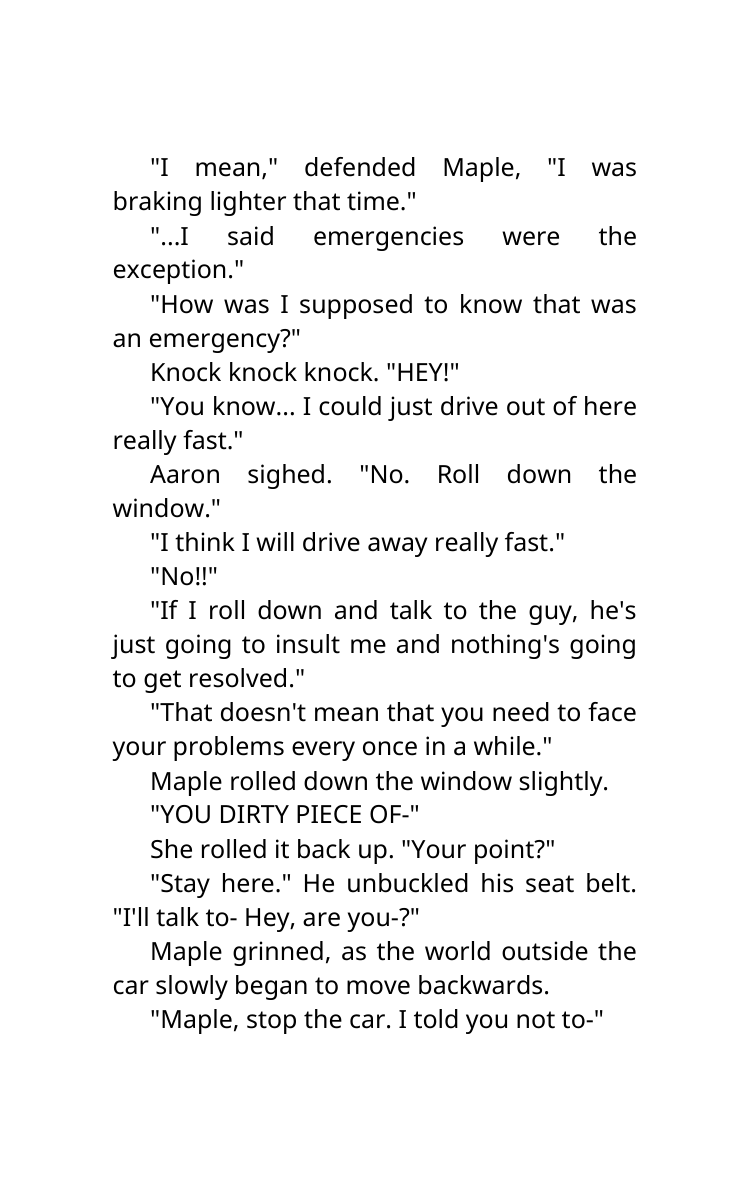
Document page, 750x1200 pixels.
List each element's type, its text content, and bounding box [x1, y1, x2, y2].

text "You know... I could just drive out of here really fast." [112, 388, 637, 457]
text "How was I supposed to know that was an emergency?" [112, 286, 637, 354]
text "I mean," defended Maple, "I was braking lighter that time." [112, 150, 637, 218]
text Aaron sighed. "No. Roll down the window." [112, 457, 637, 525]
text "Maple, stop the car. I told you not to-" [112, 1002, 637, 1036]
text "...I said emergencies were the exception." [112, 218, 637, 286]
text Maple rolled down the window slightly. [112, 763, 637, 797]
text She rolled it back up. "Your point?" [112, 831, 637, 865]
text Maple grinned, as the world outside the car slowly began to move backwards. [112, 933, 637, 1002]
text "I think I will drive away really fast." [112, 525, 637, 559]
text "YOU DIRTY PIECE OF-" [112, 797, 637, 831]
text Knock knock knock. "HEY!" [112, 354, 637, 388]
text "No!!" [112, 559, 637, 593]
text "Stay here." He unbuckled his seat belt. "I'll talk to- Hey, are you-?" [112, 865, 637, 933]
text "If I roll down and talk to the guy, he's just going to insult me and nothing's going to get resolved." [112, 593, 637, 695]
text "That doesn't mean that you need to face your problems every once in a while." [112, 695, 637, 763]
